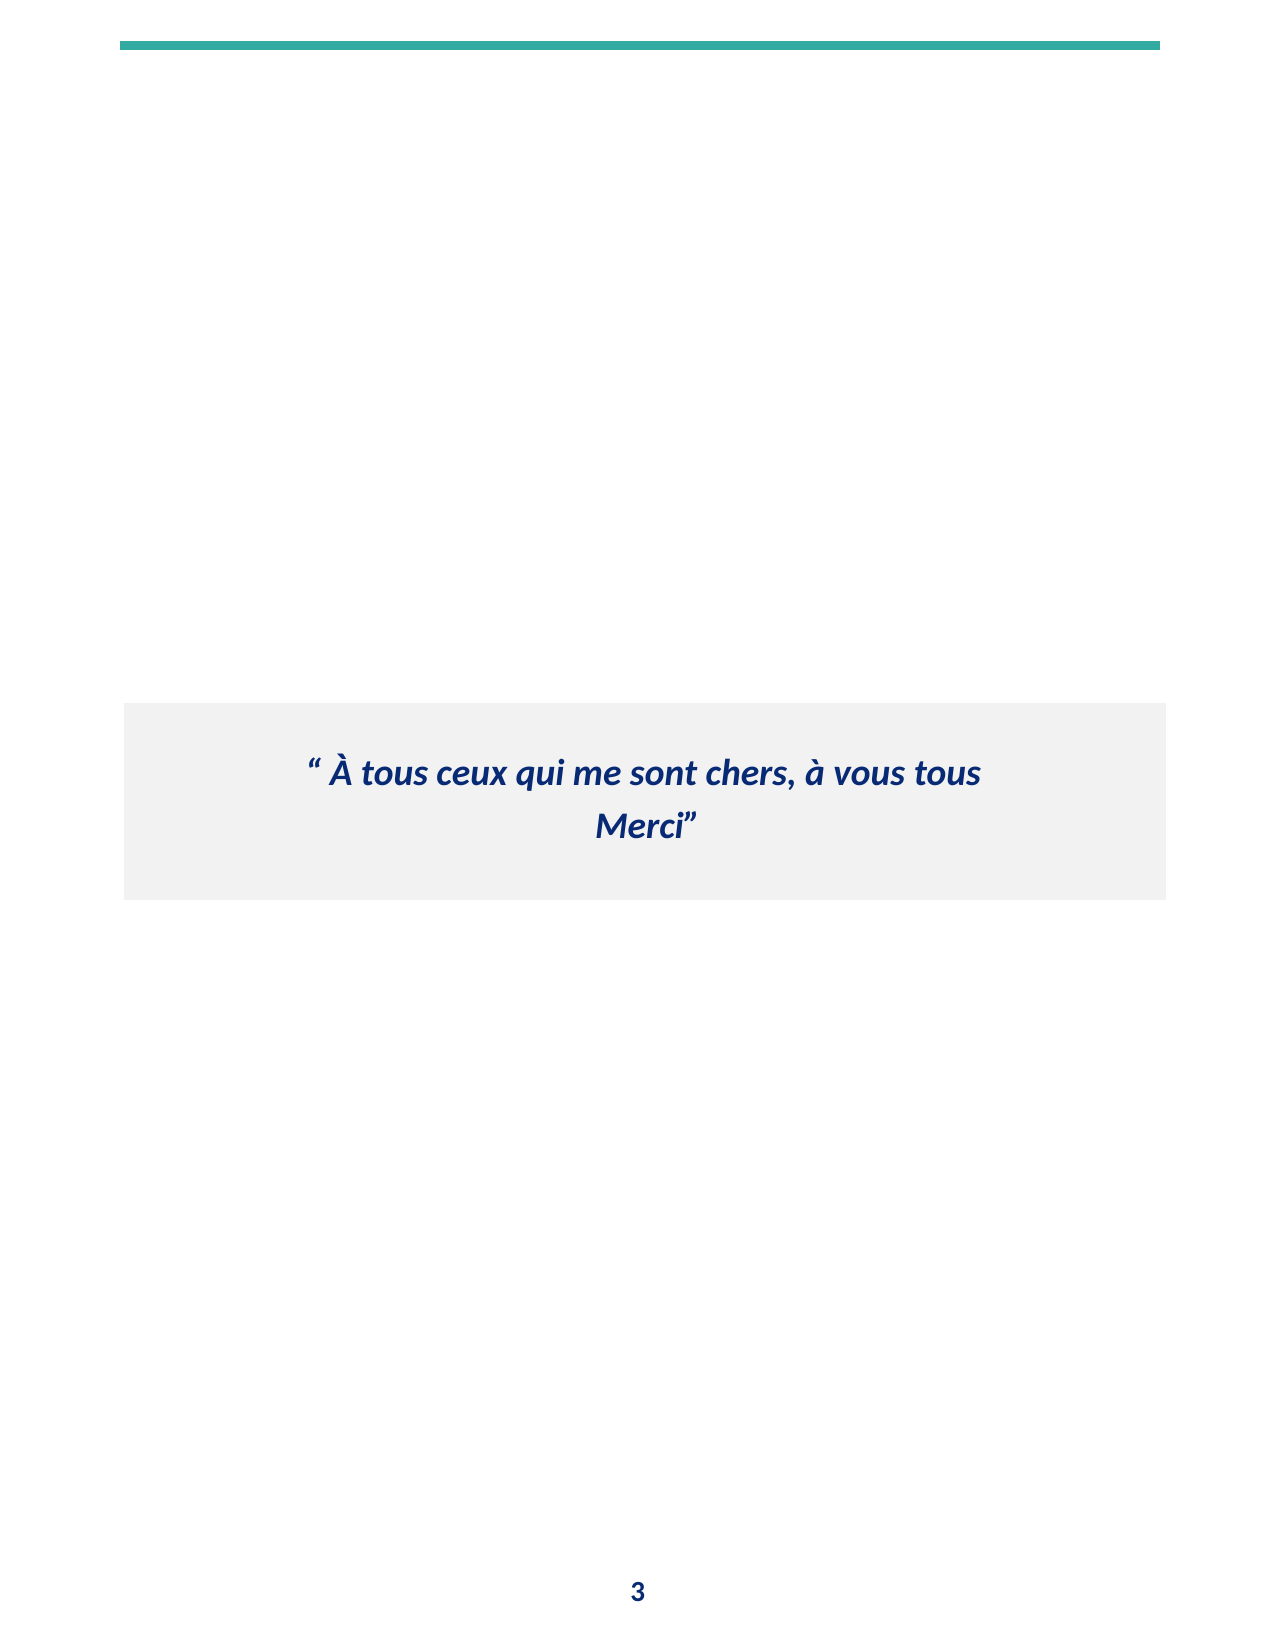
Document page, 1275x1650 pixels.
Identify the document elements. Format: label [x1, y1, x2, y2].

table_header [124, 703, 1166, 900]
